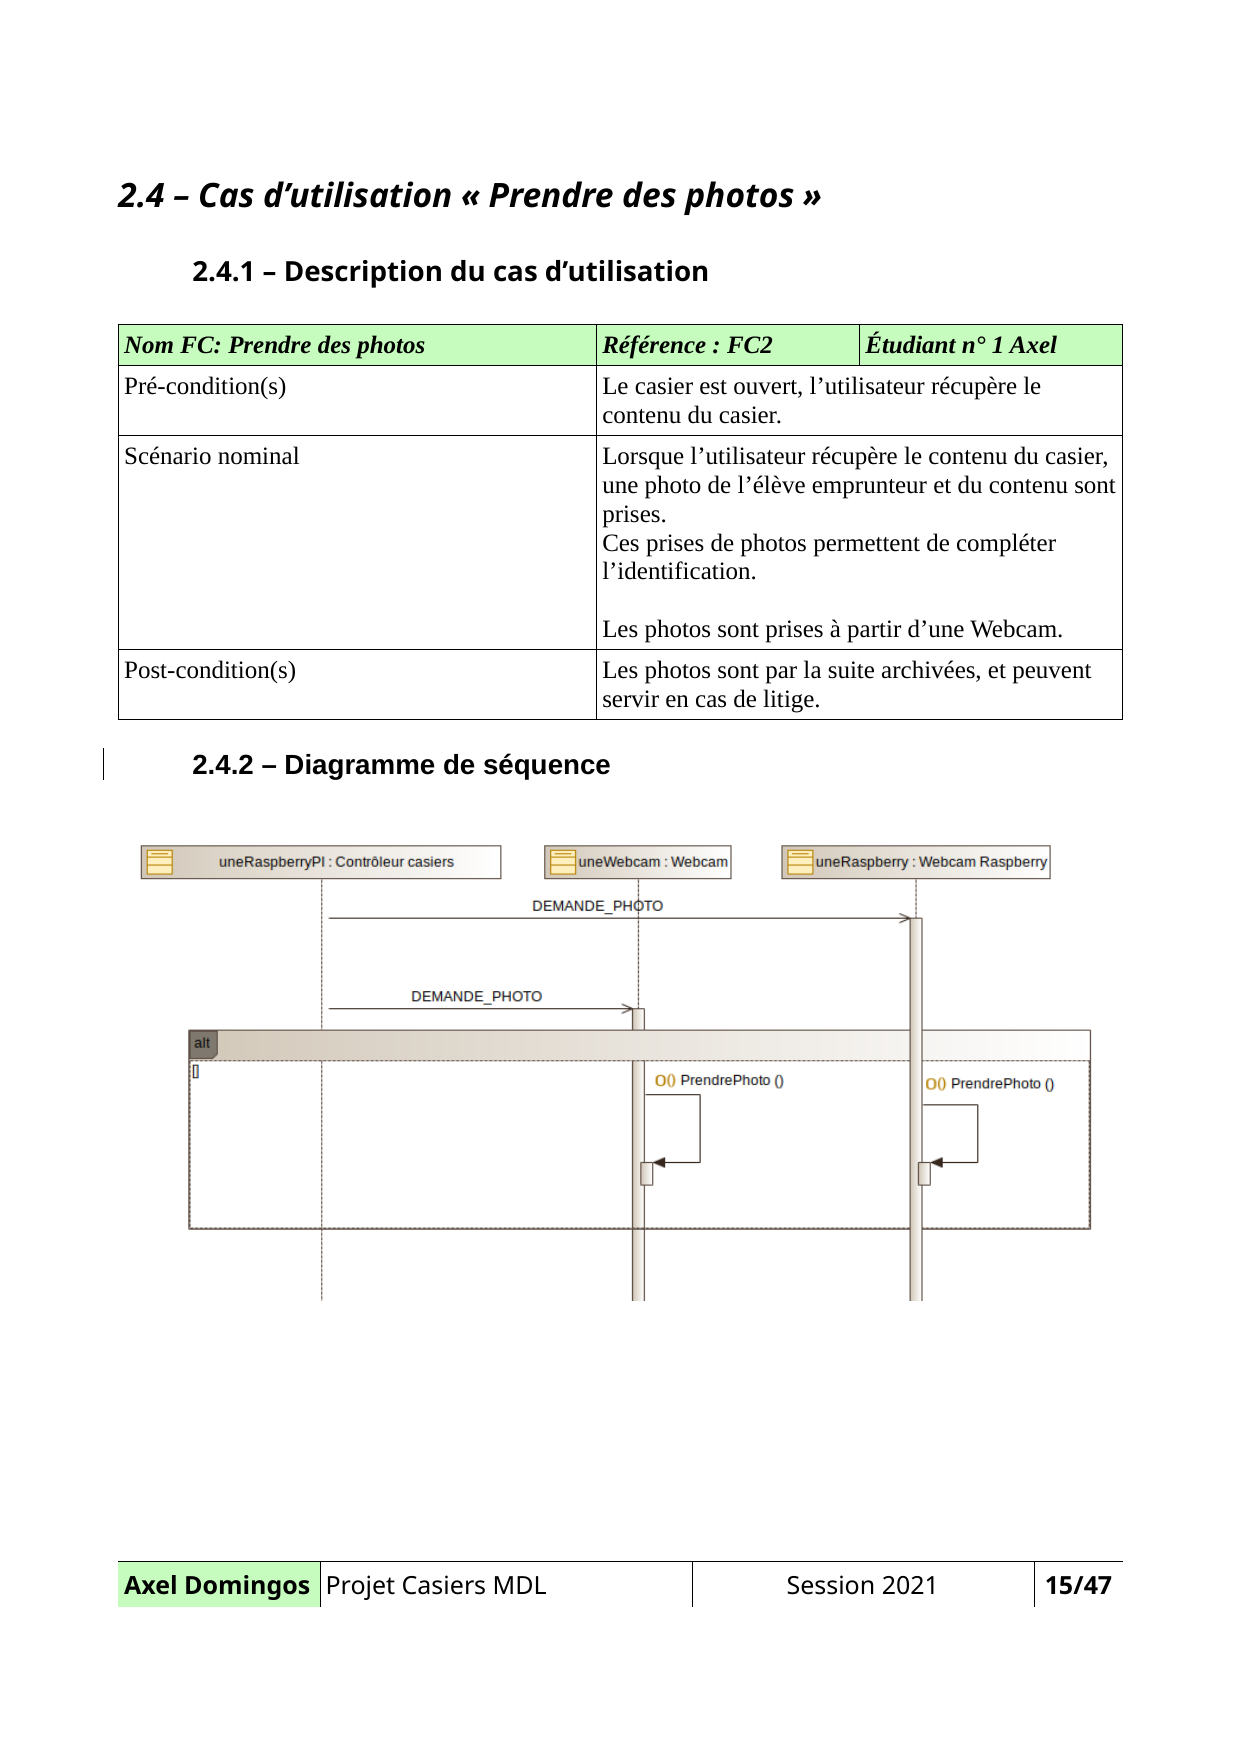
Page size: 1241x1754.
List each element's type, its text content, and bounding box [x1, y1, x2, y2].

table_header Référence : FC2 [597, 325, 859, 365]
table_cell Lorsque l’utilisateur récupère le contenu du casier, une photo de l’élève emprunteur et du contenu sont prises. Ces prises de photos permettent de compléter l’identification. Les photos sont prises à partir d’une Webcam. [597, 436, 1122, 648]
table_cell Pré-condition(s) [119, 366, 596, 435]
table_header Nom FC: Prendre des photos [119, 325, 596, 365]
subtitle 2.4.1 – Description du cas d’utilisation [118, 252, 1122, 289]
table_header Étudiant n° 1 Axel [860, 325, 1122, 365]
table_cell Scénario nominal [119, 436, 596, 648]
table_cell Le casier est ouvert, l’utilisateur récupère le contenu du casier. [597, 366, 1122, 435]
table_cell Post-condition(s) [119, 650, 596, 718]
subtitle 2.4.2 – Diagramme de séquence [118, 748, 1122, 780]
subtitle 2.4 – Cas d’utilisation « Prendre des photos » [118, 172, 1122, 218]
picture [129, 834, 1103, 1301]
table_cell Les photos sont par la suite archivées, et peuvent servir en cas de litige. [597, 650, 1122, 718]
